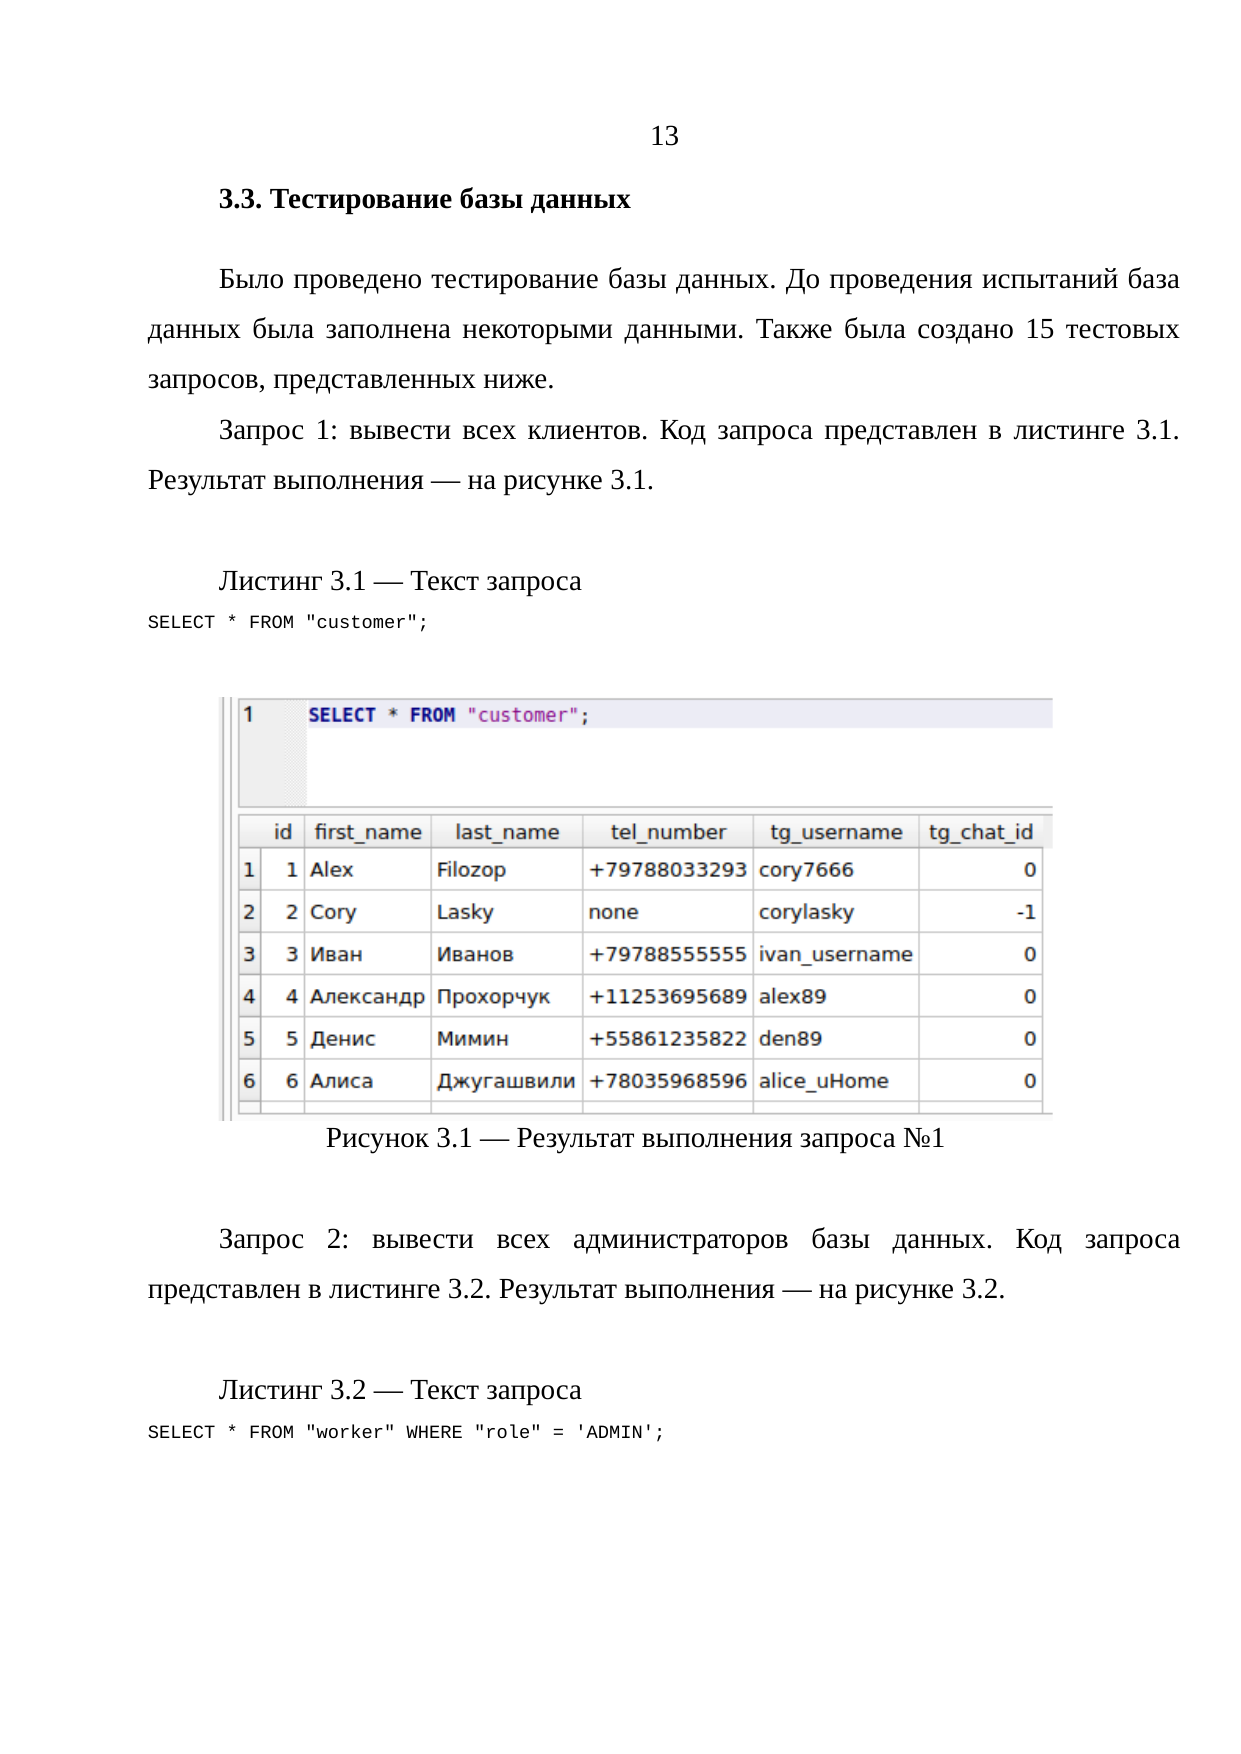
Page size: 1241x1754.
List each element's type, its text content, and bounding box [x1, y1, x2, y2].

text Рисунок 3.1 — Результат выполнения запроса №1 [218, 1121, 1053, 1154]
text SELECT * FROM "customer"; [148, 613, 1181, 634]
text Запрос 2: вывести всех администраторов базы данных. Код запроса представлен в листинге 3.2. Результат выполнения — на рисунке 3.2. [148, 1221, 1181, 1305]
text Запрос 1: вывести всех клиентов. Код запроса представлен в листинге 3.1. Результат выполнения — на рисунке 3.1. [148, 412, 1181, 496]
picture [218, 697, 1053, 1121]
text Было проведено тестирование базы данных. До проведения испытаний база данных была заполнена некоторыми данными. Также была создано 15 тестовых запросов, представленных ниже. [148, 261, 1181, 395]
text Листинг 3.2 — Текст запроса [148, 1372, 1181, 1406]
subtitle Тестирование базы данных [148, 181, 1181, 215]
text Листинг 3.1 — Текст запроса [148, 563, 1181, 596]
text SELECT * FROM "worker" WHERE "role" = 'ADMIN'; [148, 1422, 1181, 1444]
